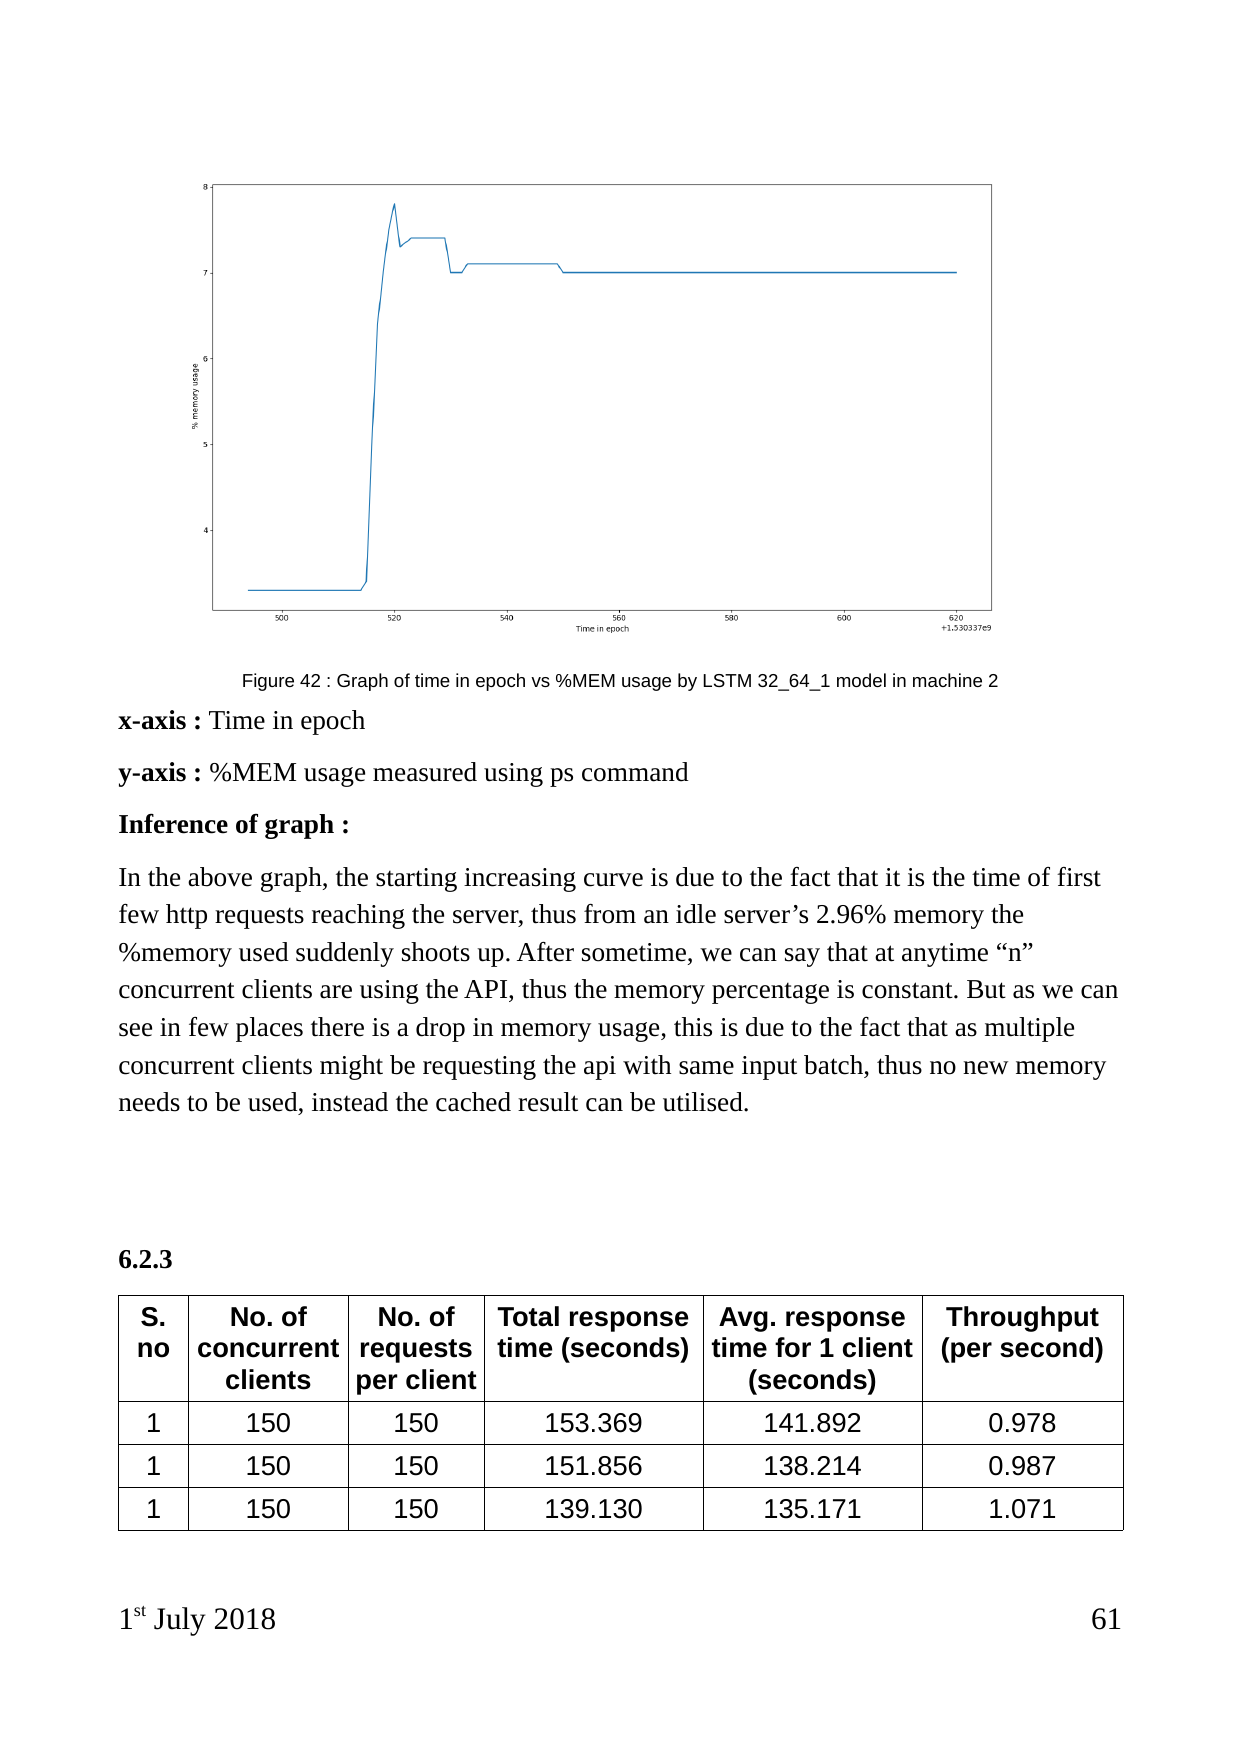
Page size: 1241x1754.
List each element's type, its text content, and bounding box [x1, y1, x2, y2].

table_cell 150 [189, 1402, 348, 1444]
table_cell 150 [349, 1402, 484, 1444]
table_header Avg. response time for 1 client (seconds) [704, 1296, 922, 1401]
table_cell 0.987 [923, 1445, 1123, 1487]
table_header Throughput (per second) [923, 1296, 1123, 1401]
table_cell 139.130 [485, 1488, 703, 1530]
table_cell 0.978 [923, 1402, 1123, 1444]
picture [148, 118, 1092, 670]
table_cell 150 [349, 1488, 484, 1530]
table_cell 141.892 [704, 1402, 922, 1444]
table_cell 1 [119, 1402, 188, 1444]
table_cell 1 [119, 1445, 188, 1487]
table_header Total response time (seconds) [485, 1296, 703, 1401]
table_header No. of concurrent clients [189, 1296, 348, 1401]
table_cell 151.856 [485, 1445, 703, 1487]
table_cell 138.214 [704, 1445, 922, 1487]
table_cell 1.071 [923, 1488, 1123, 1530]
table_cell 1 [119, 1488, 188, 1530]
text In the above graph, the starting increasing curve is due to the fact that it is the time of first few http requests reaching the server, thus from an idle server’s 2.96% memory the %memory used suddenly shoots up. After sometime, we can say that at anytime “n” concurrent clients are using the API, thus the memory percentage is constant. But as we can see in few places there is a drop in memory usage, this is due to the fact that as multiple concurrent clients might be requesting the api with same input batch, thus no new memory needs to be used, instead the cached result can be utilised. [118, 861, 1122, 1118]
table_cell 153.369 [485, 1402, 703, 1444]
text y-axis : %MEM usage measured using ps command [118, 756, 1122, 788]
table_cell 150 [349, 1445, 484, 1487]
table_cell 150 [189, 1445, 348, 1487]
text 6.2.3 [118, 1243, 1122, 1274]
table_cell 135.171 [704, 1488, 922, 1530]
subtitle Figure 42 : Graph of time in epoch vs %MEM usage by LSTM 32_64_1 model in machine 2 [118, 118, 1122, 692]
table_cell 150 [189, 1488, 348, 1530]
text Inference of graph : [118, 808, 1122, 840]
table_header No. of requests per client [349, 1296, 484, 1401]
text x-axis : Time in epoch [118, 704, 1122, 735]
table_header S. no [119, 1296, 188, 1401]
